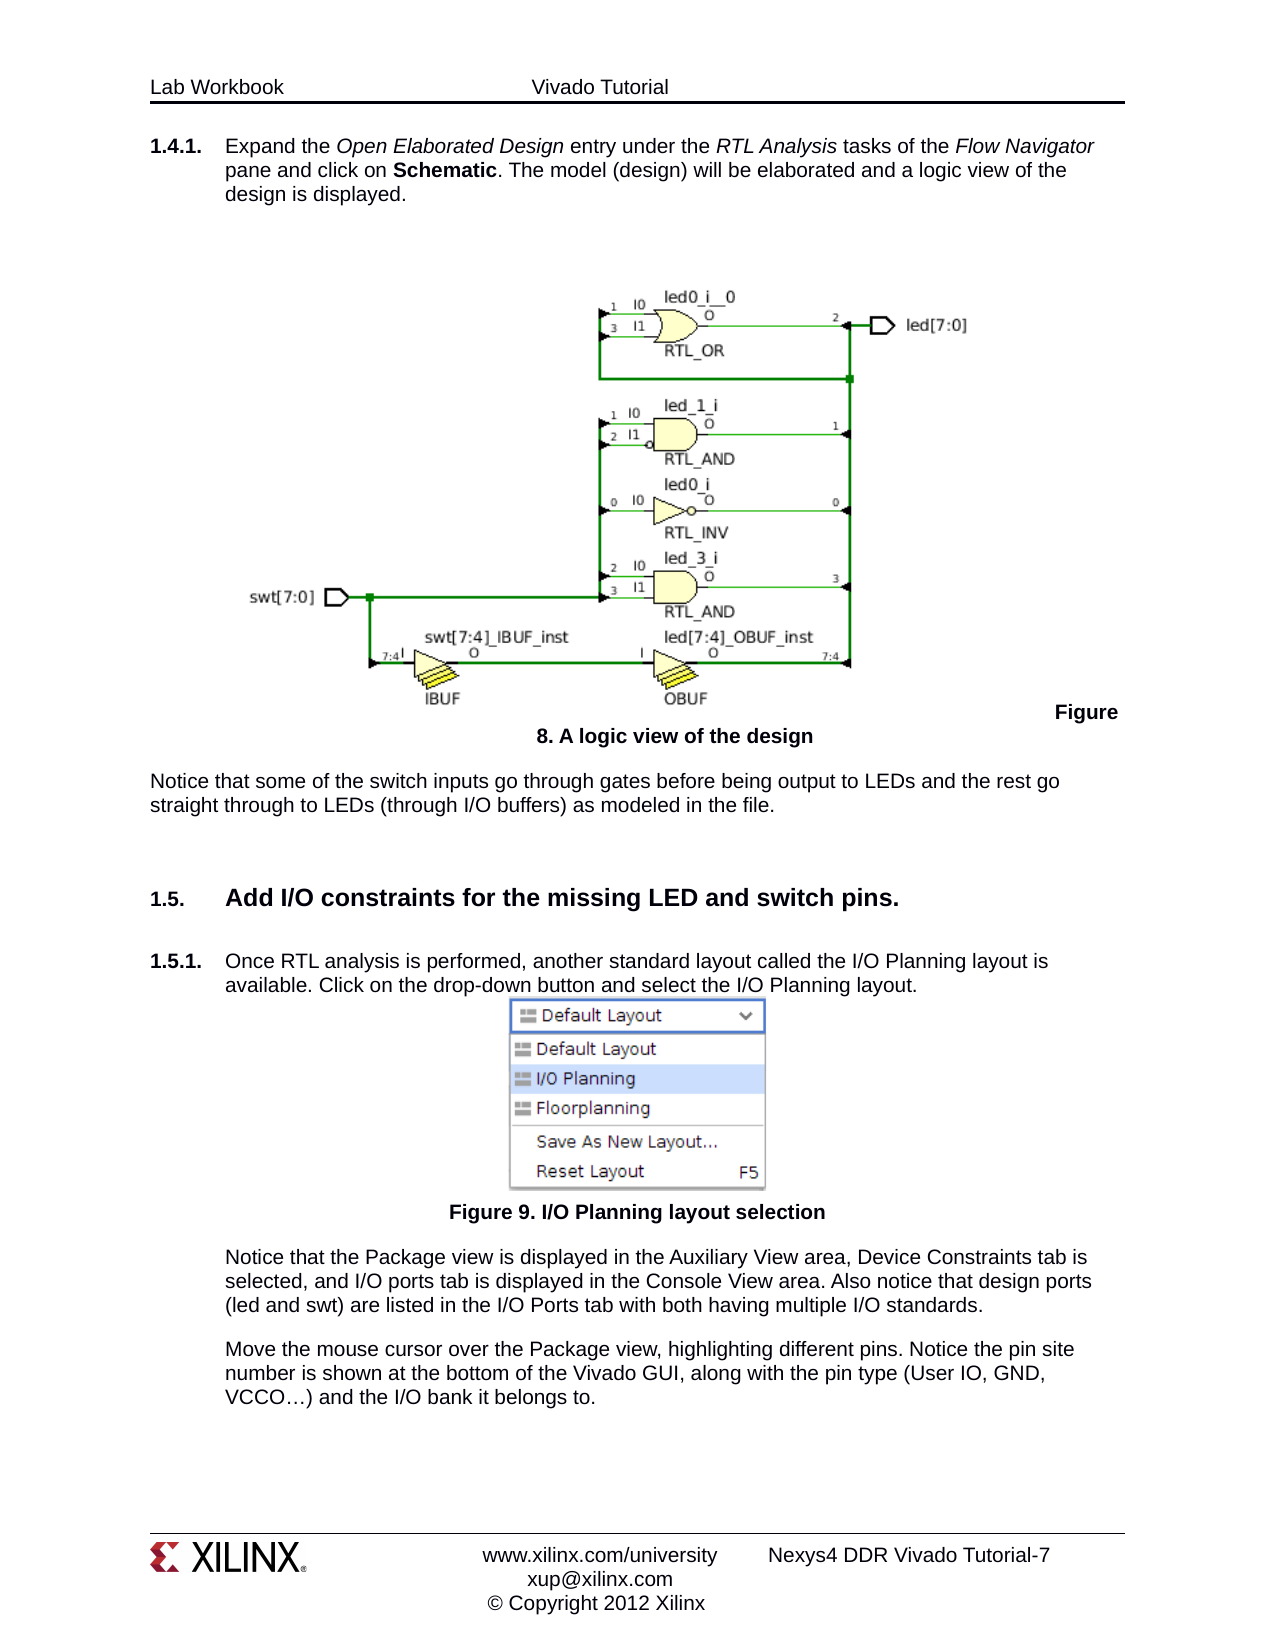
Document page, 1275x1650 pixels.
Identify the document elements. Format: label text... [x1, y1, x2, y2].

text Move the mouse cursor over the Package view, highlighting different pins. Notice the pin site number is shown at the bottom of the Vivado GUI, along with the pin type (User IO, GND, VCCO…) and the I/O bank it belongs to. [225, 1337, 1125, 1409]
picture [247, 256, 973, 718]
text Notice that the Package view is displayed in the Auxiliary View area, Device Constraints tab is selected, and I/O ports tab is displayed in the Console View area. Also notice that design ports (led and swt) are listed in the I/O Ports tab with both having multiple I/O standards. [225, 1244, 1125, 1316]
list Add I/O constraints for the missing LED and switch pins. [150, 882, 1125, 911]
text Notice that some of the switch inputs go through gates before being output to LEDs and the rest go straight through to LEDs (through I/O buffers) as modeled in the file. [150, 769, 1125, 817]
picture [150, 1542, 307, 1572]
list Expand the Open Elaborated Design entry under the RTL Analysis tasks of the Flow Navigator pane and click on Schematic. The model (design) will be elaborated and a logic view of the design is displayed. [150, 133, 1125, 205]
text Figure 8. A logic view of the design [225, 700, 1125, 748]
list Once RTL analysis is performed, another standard layout called the I/O Planning layout is available. Click on the drop-down button and select the I/O Planning layout. [150, 949, 1125, 997]
picture [573, 996, 683, 1041]
text Figure 9. I/O Planning layout selection [150, 1200, 1125, 1224]
